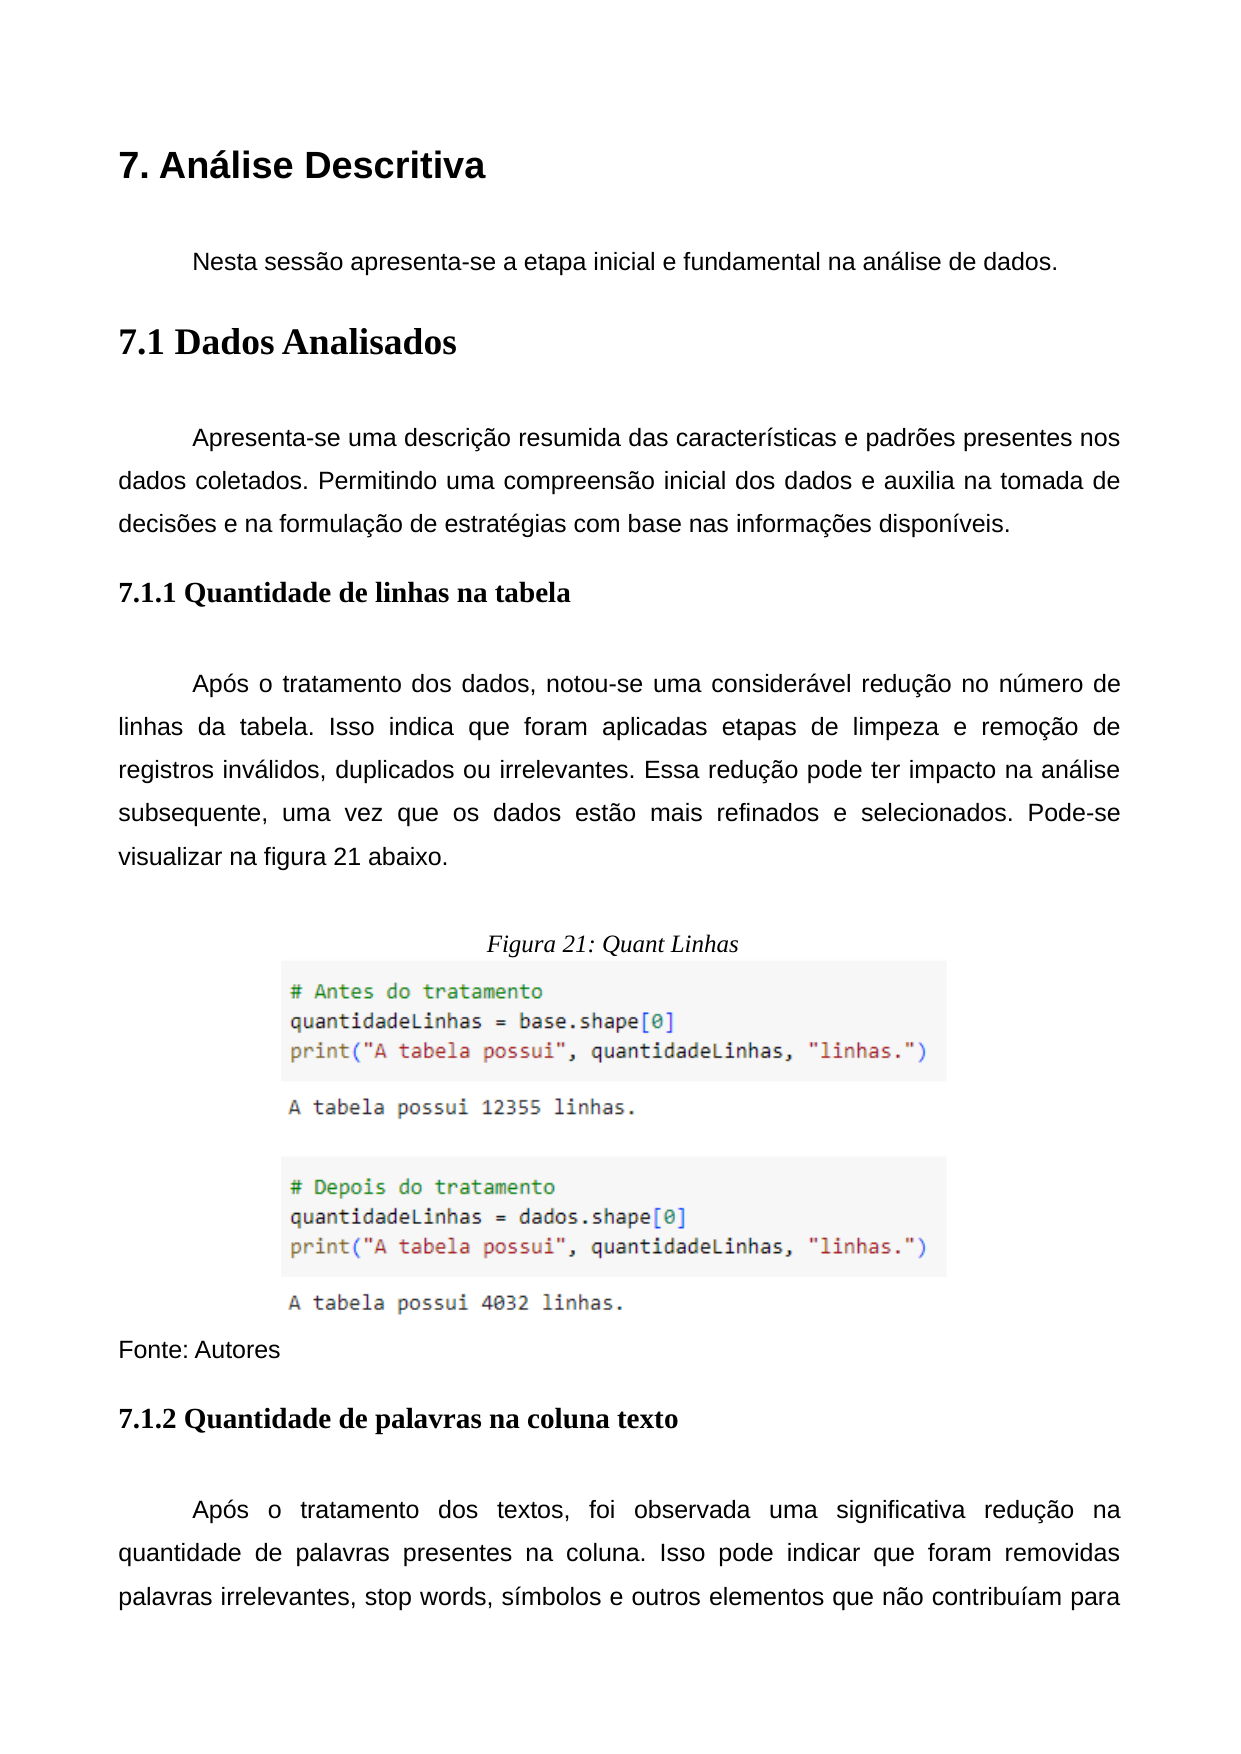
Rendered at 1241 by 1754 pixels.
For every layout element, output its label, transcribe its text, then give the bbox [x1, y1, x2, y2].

text Figura 21: Quant Linhas [281, 929, 947, 958]
picture [281, 958, 947, 1321]
text Nesta sessão apresenta-se a etapa inicial e fundamental na análise de dados. [118, 247, 1122, 276]
text Após o tratamento dos textos, foi observada uma significativa redução na quantidade de palavras presentes na coluna. Isso pode indicar que foram removidas palavras irrelevantes, stop words, símbolos e outros elementos que não contribuíam para [118, 1495, 1122, 1610]
subtitle 7.1.1 Quantidade de linhas na tabela [118, 575, 1122, 609]
subtitle 7. Análise Descritiva [118, 143, 1122, 187]
text Fonte: Autores [118, 893, 1122, 1364]
subtitle 7.1 Dados Analisados [118, 319, 1122, 363]
text Apresenta-se uma descrição resumida das características e padrões presentes nos dados coletados. Permitindo uma compreensão inicial dos dados e auxilia na tomada de decisões e na formulação de estratégias com base nas informações disponíveis. [118, 423, 1122, 538]
subtitle 7.1.2 Quantidade de palavras na coluna texto [118, 1402, 1122, 1435]
text Após o tratamento dos dados, notou-se uma considerável redução no número de linhas da tabela. Isso indica que foram aplicadas etapas de limpeza e remoção de registros inválidos, duplicados ou irrelevantes. Essa redução pode ter impacto na análise subsequente, uma vez que os dados estão mais refinados e selecionados. Pode-se visualizar na figura 21 abaixo. [118, 669, 1122, 870]
